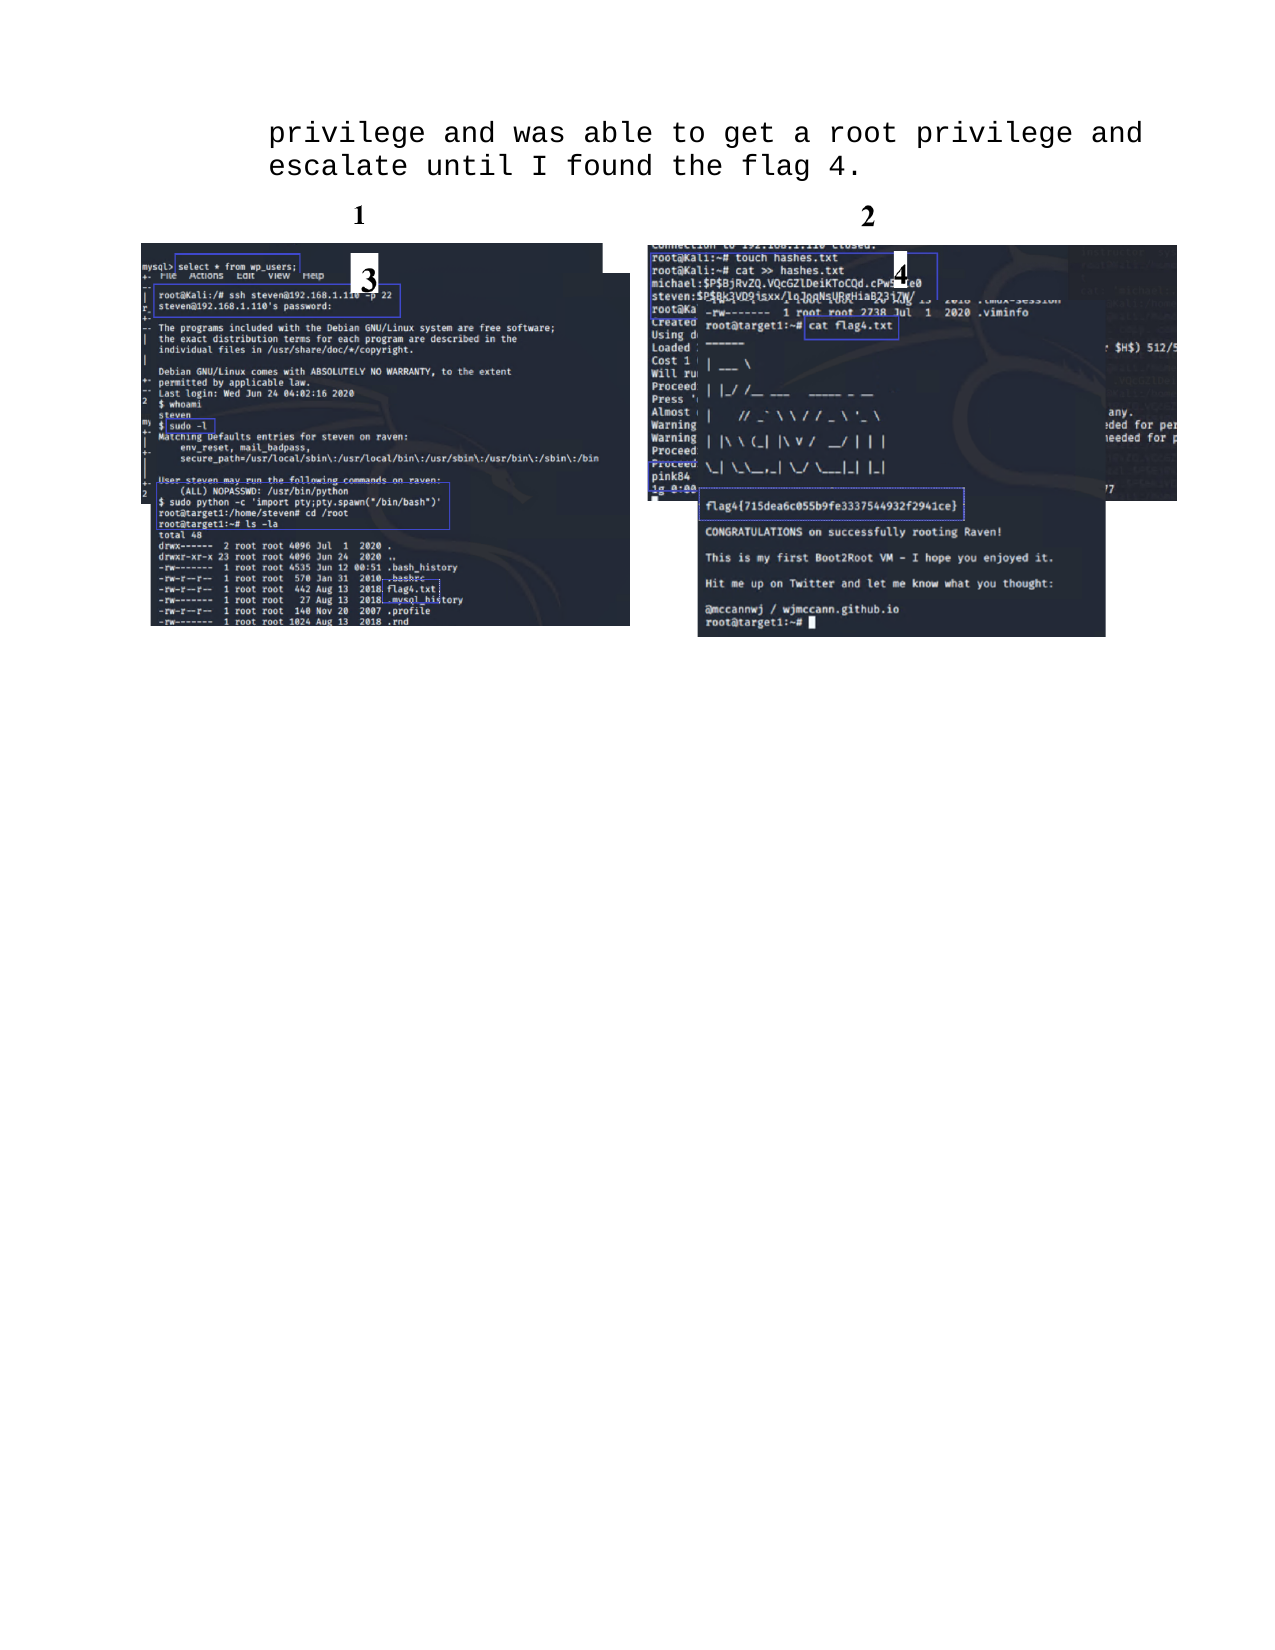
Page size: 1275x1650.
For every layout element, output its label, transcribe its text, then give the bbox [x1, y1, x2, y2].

list privilege and was able to get a root privilege and escalate until I found the flag 4. [231, 118, 1157, 184]
